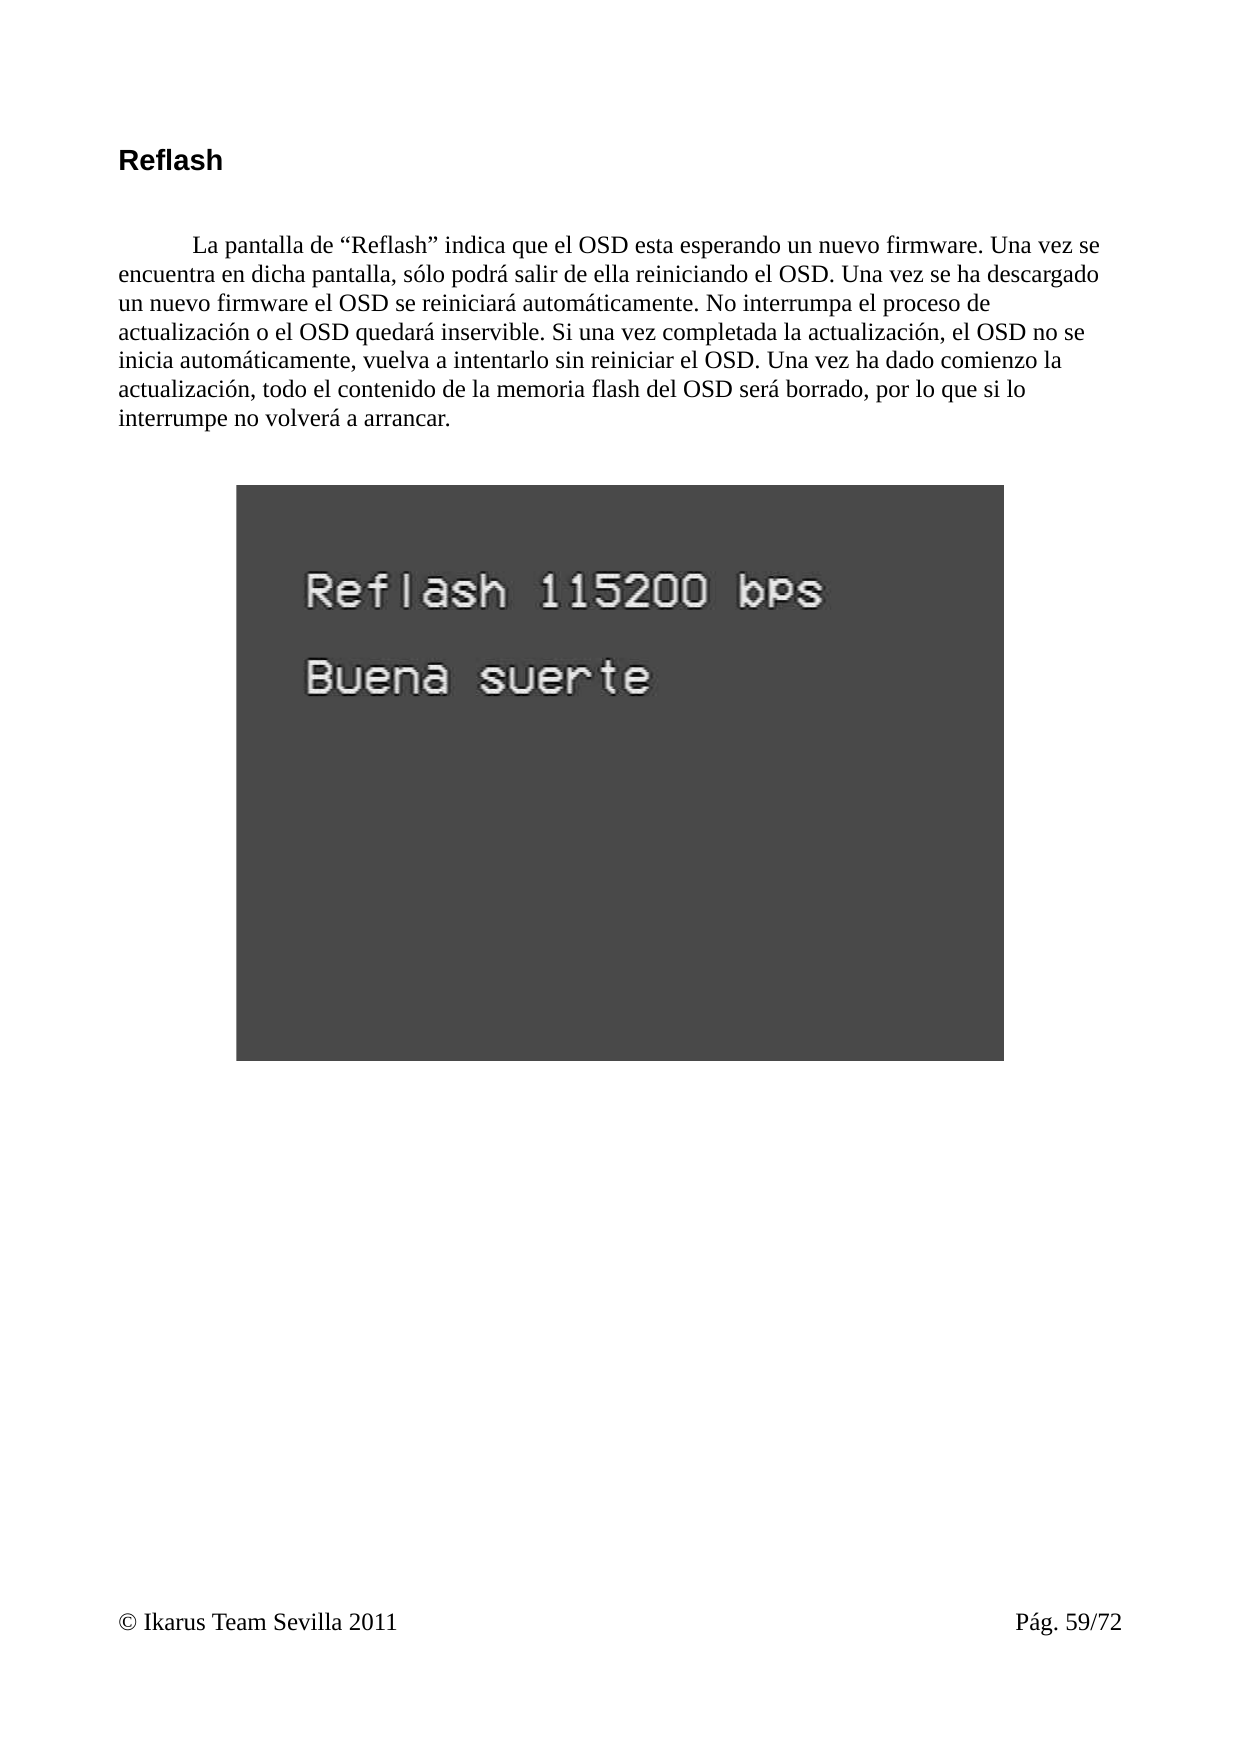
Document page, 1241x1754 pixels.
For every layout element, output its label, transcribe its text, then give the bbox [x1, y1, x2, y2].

text La pantalla de “Reflash” indica que el OSD esta esperando un nuevo firmware. Una vez se encuentra en dicha pantalla, sólo podrá salir de ella reiniciando el OSD. Una vez se ha descargado un nuevo firmware el OSD se reiniciará automáticamente. No interrumpa el proceso de actualización o el OSD quedará inservible. Si una vez completada la actualización, el OSD no se inicia automáticamente, vuelva a intentarlo sin reiniciar el OSD. Una vez ha dado comienzo la actualización, todo el contenido de la memoria flash del OSD será borrado, por lo que si lo interrumpe no volverá a arrancar. [118, 230, 1122, 432]
subtitle Reflash [118, 143, 1122, 177]
picture [236, 485, 1004, 1061]
